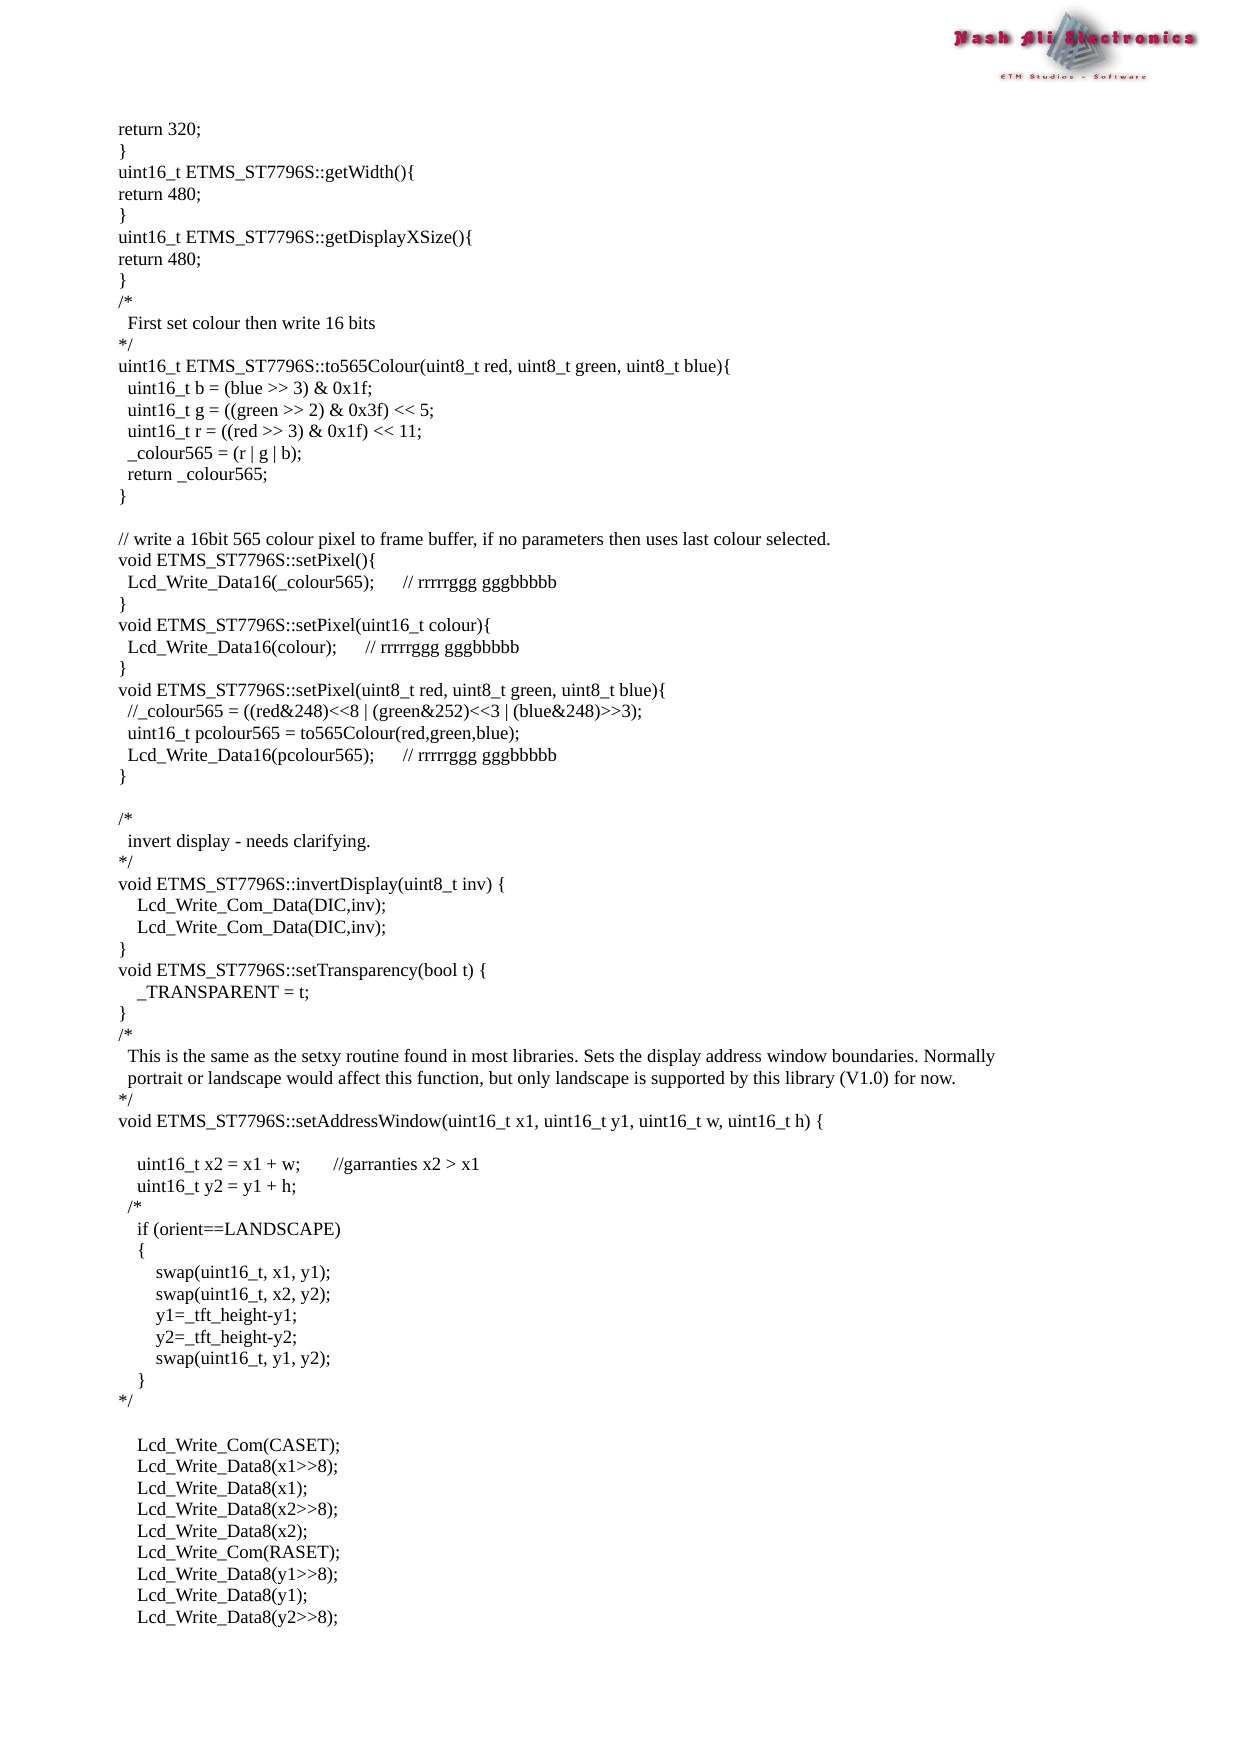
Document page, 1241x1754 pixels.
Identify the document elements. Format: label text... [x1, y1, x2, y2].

text uint16_t b = (blue >> 3) & 0x1f; [118, 377, 1122, 398]
text /* [118, 1196, 1122, 1218]
text } [118, 765, 1122, 787]
text uint16_t g = ((green >> 2) & 0x3f) << 5; [118, 398, 1122, 420]
text portrait or landscape would affect this function, but only landscape is supported by this library (V1.0) for now. [118, 1067, 1122, 1088]
text swap(uint16_t, x2, y2); [118, 1282, 1122, 1304]
text void ETMS_ST7796S::setTransparency(bool t) { [118, 959, 1122, 981]
text } [118, 592, 1122, 614]
text */ [118, 334, 1122, 355]
text Lcd_Write_Data8(y1); [118, 1584, 1122, 1606]
text uint16_t x2 = x1 + w; //garranties x2 > x1 [118, 1153, 1122, 1175]
text return _colour565; [118, 463, 1122, 485]
text } [118, 140, 1122, 161]
text /* [118, 808, 1122, 830]
text } [118, 937, 1122, 959]
text /* [118, 291, 1122, 312]
text Lcd_Write_Data8(x2); [118, 1520, 1122, 1541]
text void ETMS_ST7796S::invertDisplay(uint8_t inv) { [118, 873, 1122, 894]
text return 480; [118, 247, 1122, 269]
text void ETMS_ST7796S::setPixel(uint8_t red, uint8_t green, uint8_t blue){ [118, 679, 1122, 700]
text y1=_tft_height-y1; [118, 1304, 1122, 1326]
text Lcd_Write_Data8(y2>>8); [118, 1606, 1122, 1627]
text Lcd_Write_Com_Data(DIC,inv); [118, 916, 1122, 937]
text Lcd_Write_Data16(_colour565); // rrrrrggg gggbbbbb [118, 571, 1122, 592]
text void ETMS_ST7796S::setPixel(){ [118, 549, 1122, 571]
text /* [118, 1024, 1122, 1045]
text _colour565 = (r | g | b); [118, 442, 1122, 463]
text Lcd_Write_Data8(x1); [118, 1477, 1122, 1498]
text uint16_t ETMS_ST7796S::getWidth(){ [118, 161, 1122, 183]
text Lcd_Write_Com_Data(DIC,inv); [118, 894, 1122, 916]
text Lcd_Write_Data8(y1>>8); [118, 1563, 1122, 1584]
text uint16_t r = ((red >> 3) & 0x1f) << 11; [118, 420, 1122, 442]
text Lcd_Write_Data16(pcolour565); // rrrrrggg gggbbbbb [118, 743, 1122, 765]
text invert display - needs clarifying. [118, 830, 1122, 851]
text uint16_t y2 = y1 + h; [118, 1175, 1122, 1196]
text Lcd_Write_Com(RASET); [118, 1541, 1122, 1563]
text } [118, 485, 1122, 506]
text Lcd_Write_Data16(colour); // rrrrrggg gggbbbbb [118, 636, 1122, 657]
text uint16_t ETMS_ST7796S::to565Colour(uint8_t red, uint8_t green, uint8_t blue){ [118, 355, 1122, 377]
picture [917, 0, 1240, 89]
text if (orient==LANDSCAPE) [118, 1218, 1122, 1239]
text void ETMS_ST7796S::setPixel(uint16_t colour){ [118, 614, 1122, 636]
text uint16_t ETMS_ST7796S::getDisplayXSize(){ [118, 226, 1122, 247]
text return 320; [118, 118, 1122, 140]
text // write a 16bit 565 colour pixel to frame buffer, if no parameters then uses last colour selected. [118, 528, 1122, 549]
text swap(uint16_t, x1, y1); [118, 1261, 1122, 1282]
text This is the same as the setxy routine found in most libraries. Sets the display address window boundaries. Normally [118, 1045, 1122, 1067]
text Lcd_Write_Com(CASET); [118, 1433, 1122, 1455]
text } [118, 269, 1122, 291]
text } [118, 657, 1122, 679]
text */ [118, 1088, 1122, 1110]
text } [118, 204, 1122, 226]
text Lcd_Write_Data8(x1>>8); [118, 1455, 1122, 1477]
text */ [118, 1390, 1122, 1412]
text Lcd_Write_Data8(x2>>8); [118, 1498, 1122, 1520]
text } [118, 1002, 1122, 1024]
text _TRANSPARENT = t; [118, 981, 1122, 1002]
text First set colour then write 16 bits [118, 312, 1122, 334]
text { [118, 1239, 1122, 1261]
text swap(uint16_t, y1, y2); [118, 1347, 1122, 1369]
text return 480; [118, 183, 1122, 204]
text */ [118, 851, 1122, 873]
text void ETMS_ST7796S::setAddressWindow(uint16_t x1, uint16_t y1, uint16_t w, uint16_t h) { [118, 1110, 1122, 1132]
text //_colour565 = ((red&248)<<8 | (green&252)<<3 | (blue&248)>>3); [118, 700, 1122, 722]
text y2=_tft_height-y2; [118, 1326, 1122, 1347]
text } [118, 1369, 1122, 1390]
text uint16_t pcolour565 = to565Colour(red,green,blue); [118, 722, 1122, 743]
